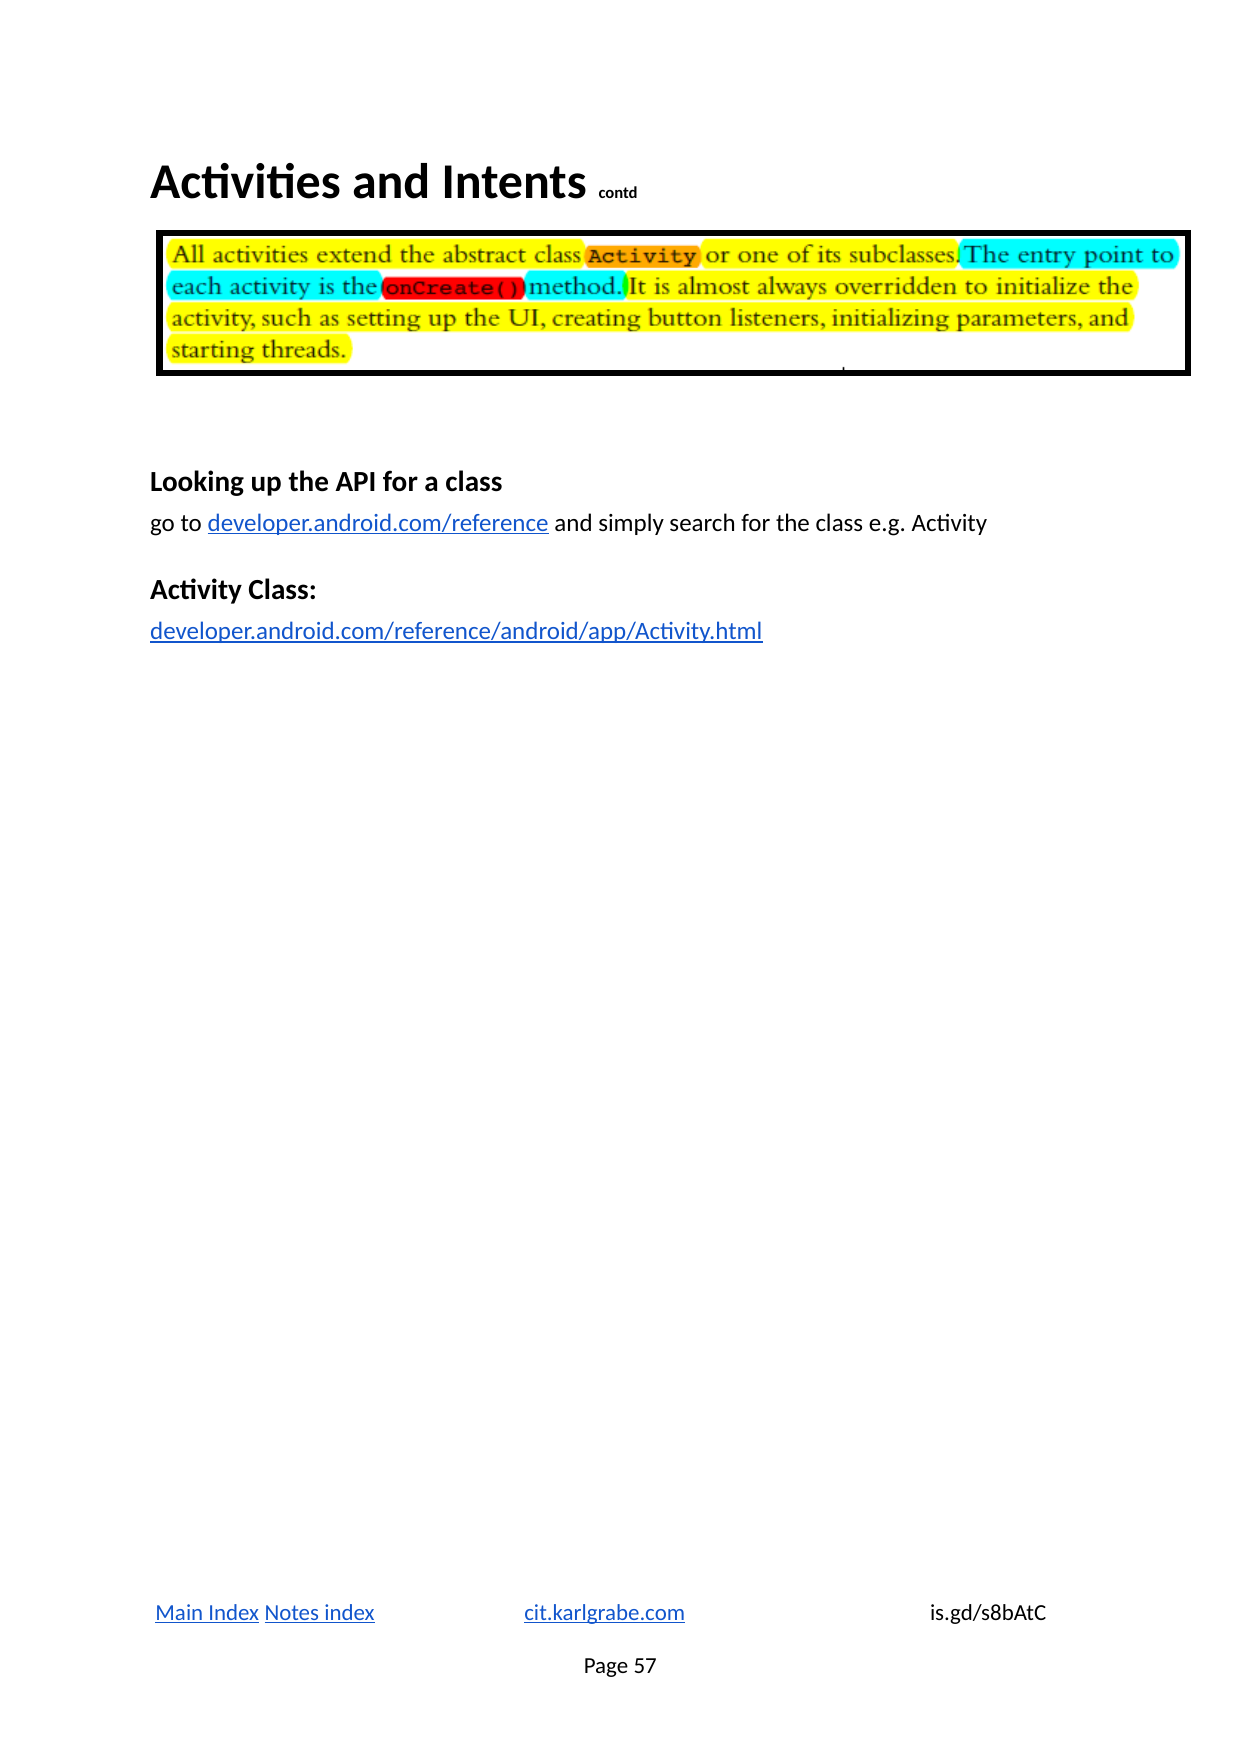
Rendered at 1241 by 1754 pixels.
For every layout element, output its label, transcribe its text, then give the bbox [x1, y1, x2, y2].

text developer.android.com/reference/android/app/Activity.html [150, 615, 1090, 645]
text go to developer.android.com/reference and simply search for the class e.g. Activity [150, 507, 1090, 537]
subtitle Looking up the API for a class [150, 463, 1090, 498]
subtitle Activity Class: [150, 571, 1090, 606]
subtitle Activities and Intents contd [150, 150, 1090, 211]
picture [163, 236, 1185, 370]
